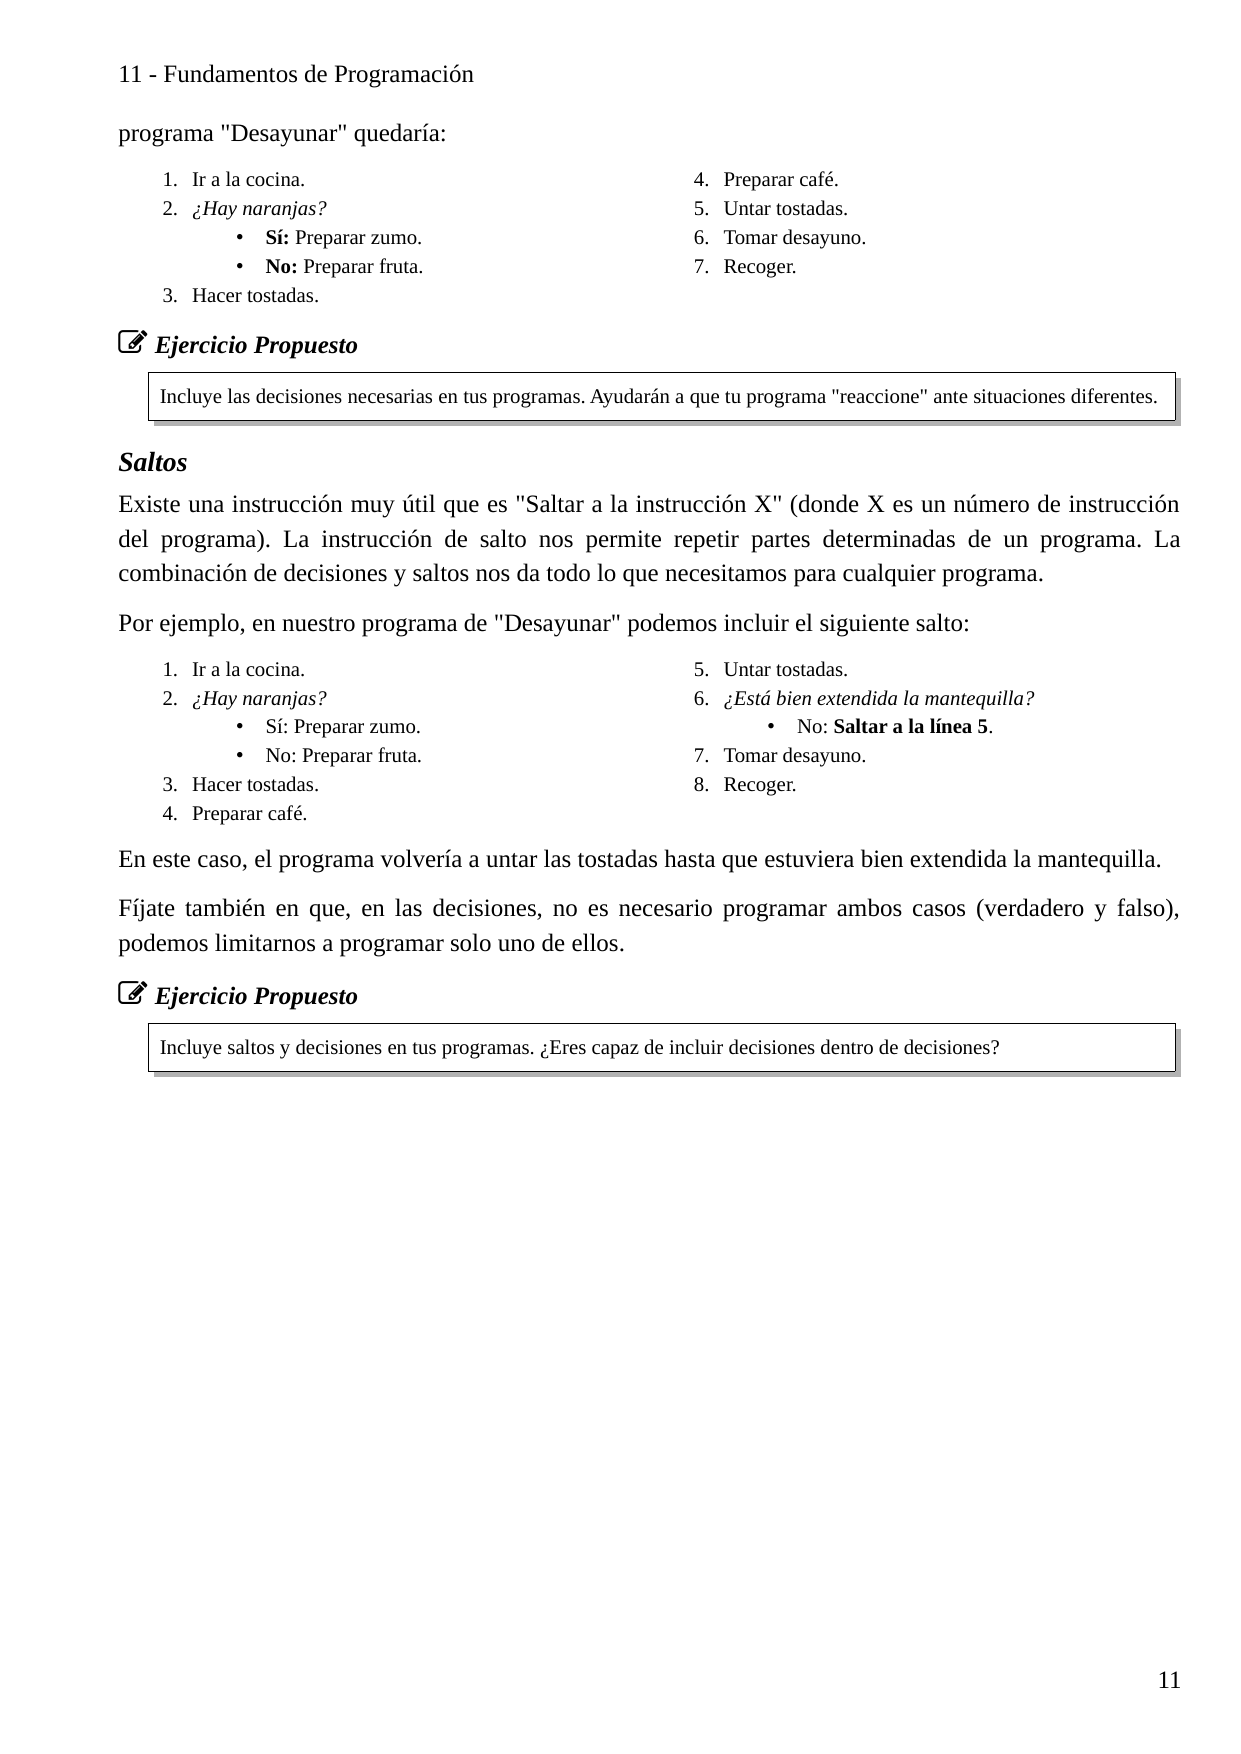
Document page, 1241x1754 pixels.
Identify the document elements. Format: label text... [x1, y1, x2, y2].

list Preparar café. [694, 167, 1181, 191]
list Tomar desayuno. [694, 743, 1181, 767]
list ¿Está bien extendida la mantequilla? [694, 686, 1181, 709]
text programa "Desayunar" quedaría: [118, 118, 1181, 147]
text Incluye las decisiones necesarias en tus programas. Ayudarán a que tu programa "reaccione" ante situaciones diferentes. [149, 373, 1175, 420]
list Hacer tostadas. [162, 772, 649, 796]
subtitle Saltos [118, 445, 1181, 477]
text Existe una instrucción muy útil que es "Saltar a la instrucción X" (donde X es un número de instrucción del programa). La instrucción de salto nos permite repetir partes determinadas de un programa. La combinación de decisiones y saltos nos da todo lo que necesitamos para cualquier programa. [118, 489, 1181, 587]
list No: Preparar fruta. [236, 743, 649, 767]
list Recoger. [694, 254, 1181, 278]
list Untar tostadas. [694, 657, 1181, 681]
list Sí: Preparar zumo. [236, 714, 649, 738]
list No: Saltar a la línea 5. [767, 714, 1181, 738]
list Preparar café. [162, 801, 649, 825]
text  Ejercicio Propuesto [118, 977, 1181, 1011]
list Hacer tostadas. [162, 282, 649, 307]
list Untar tostadas. [694, 196, 1181, 220]
list Ir a la cocina. [162, 167, 649, 191]
list ¿Hay naranjas? [162, 196, 649, 220]
list Ir a la cocina. [162, 657, 649, 681]
list No: Preparar fruta. [236, 254, 649, 278]
list Sí: Preparar zumo. [236, 225, 649, 249]
list ¿Hay naranjas? [162, 686, 649, 709]
list Recoger. [694, 772, 1181, 796]
text Fíjate también en que, en las decisiones, no es necesario programar ambos casos (verdadero y falso), podemos limitarnos a programar solo uno de ellos. [118, 893, 1181, 957]
text  Ejercicio Propuesto [118, 326, 1181, 359]
list Tomar desayuno. [694, 225, 1181, 249]
text Incluye saltos y decisiones en tus programas. ¿Eres capaz de incluir decisiones dentro de decisiones? [149, 1024, 1175, 1071]
text En este caso, el programa volvería a untar las tostadas hasta que estuviera bien extendida la mantequilla. [118, 844, 1181, 873]
text Por ejemplo, en nuestro programa de "Desayunar" podemos incluir el siguiente salto: [118, 608, 1181, 636]
